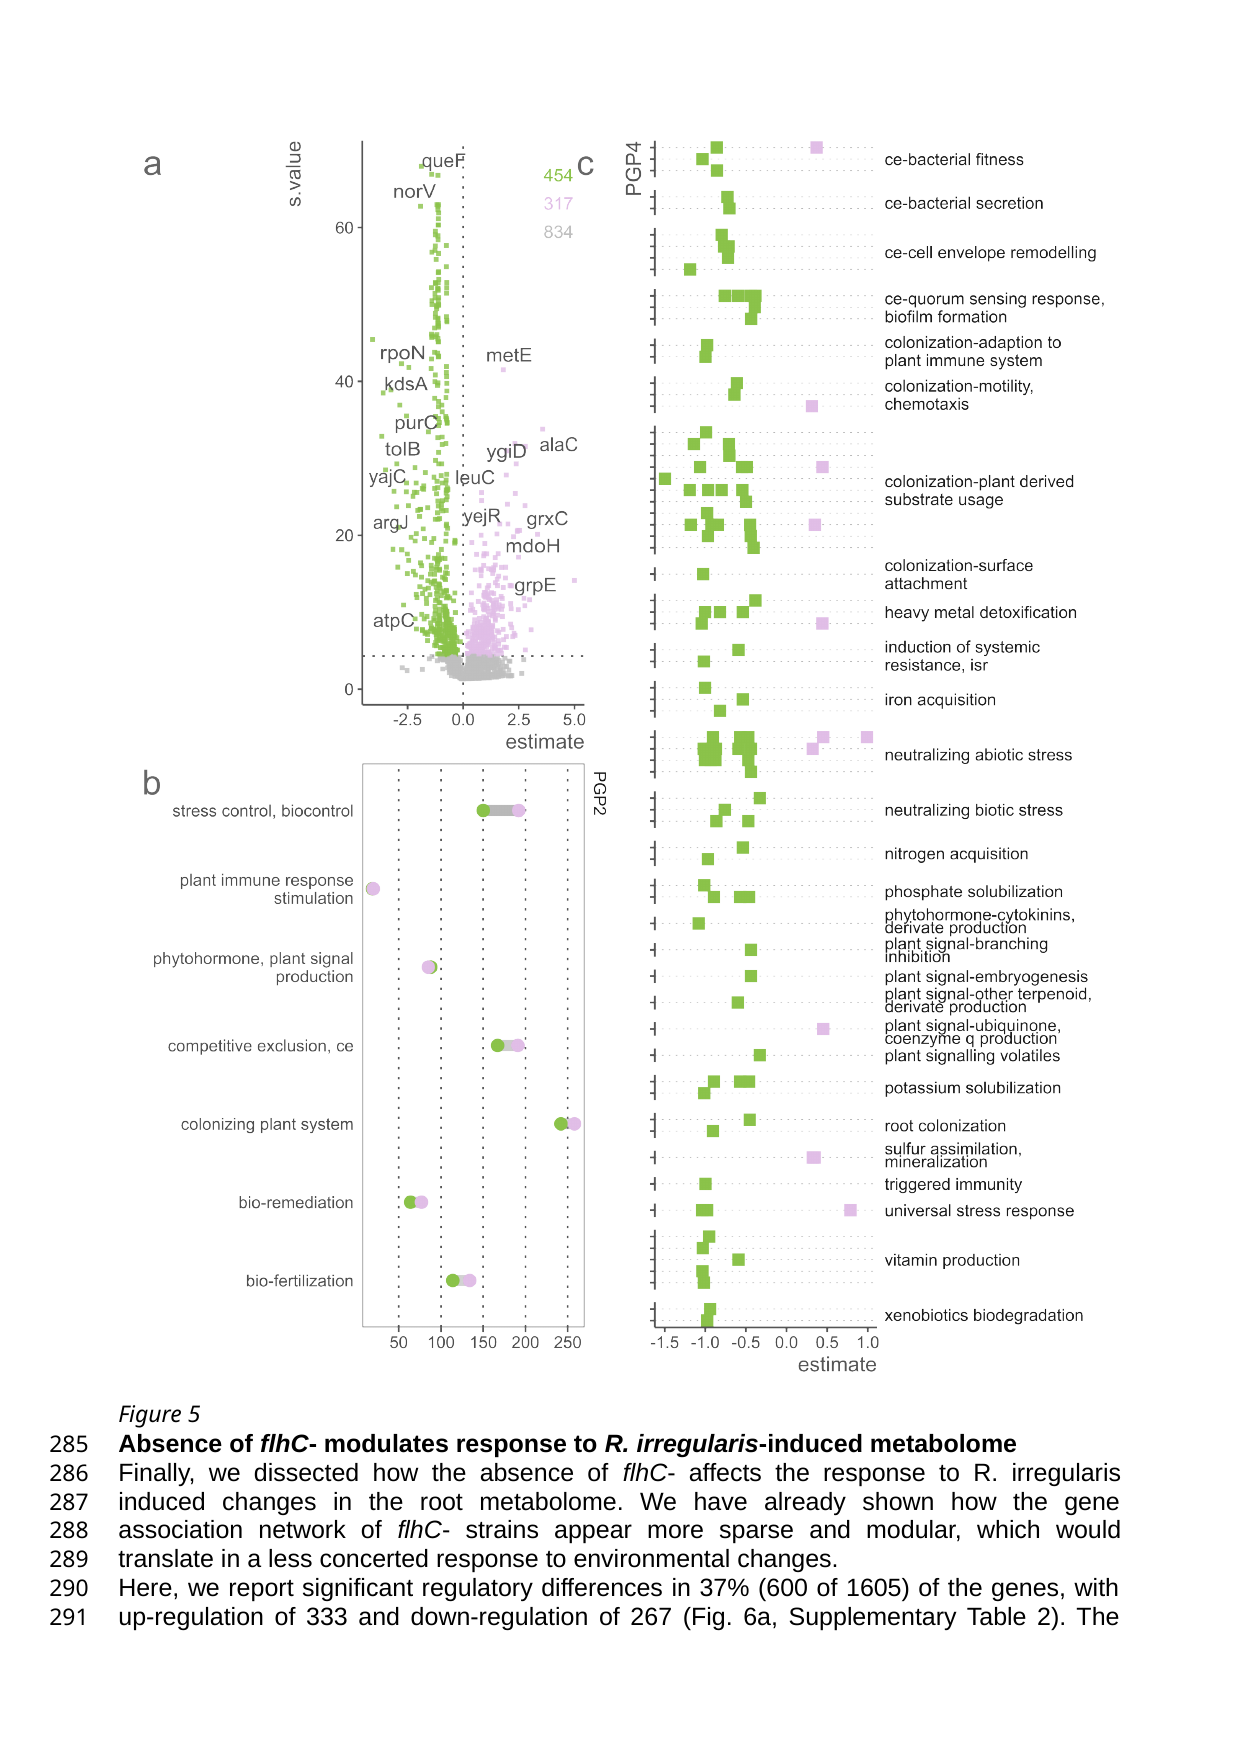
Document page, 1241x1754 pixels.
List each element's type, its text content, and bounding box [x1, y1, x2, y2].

text Finally, we dissected how the absence of flhC- affects the response to R. irregularis induced changes in the root metabolome. We have already shown how the gene association network of flhC- strains appear more sparse and modular, which would translate in a less concerted response to environmental changes. [118, 1458, 1122, 1573]
text Here, we report significant regulatory differences in 37% (600 of 1605) of the genes, with up-regulation of 333 and down-regulation of 267 (Fig. 6a, Supplementary Table 2). The [118, 1573, 1122, 1631]
text [118, 118, 1122, 130]
text Absence of flhC- modulates response to R. irregularis-induced metabolome [118, 1429, 1122, 1458]
picture [118, 130, 1123, 1386]
text Figure 5 [118, 1386, 1122, 1429]
